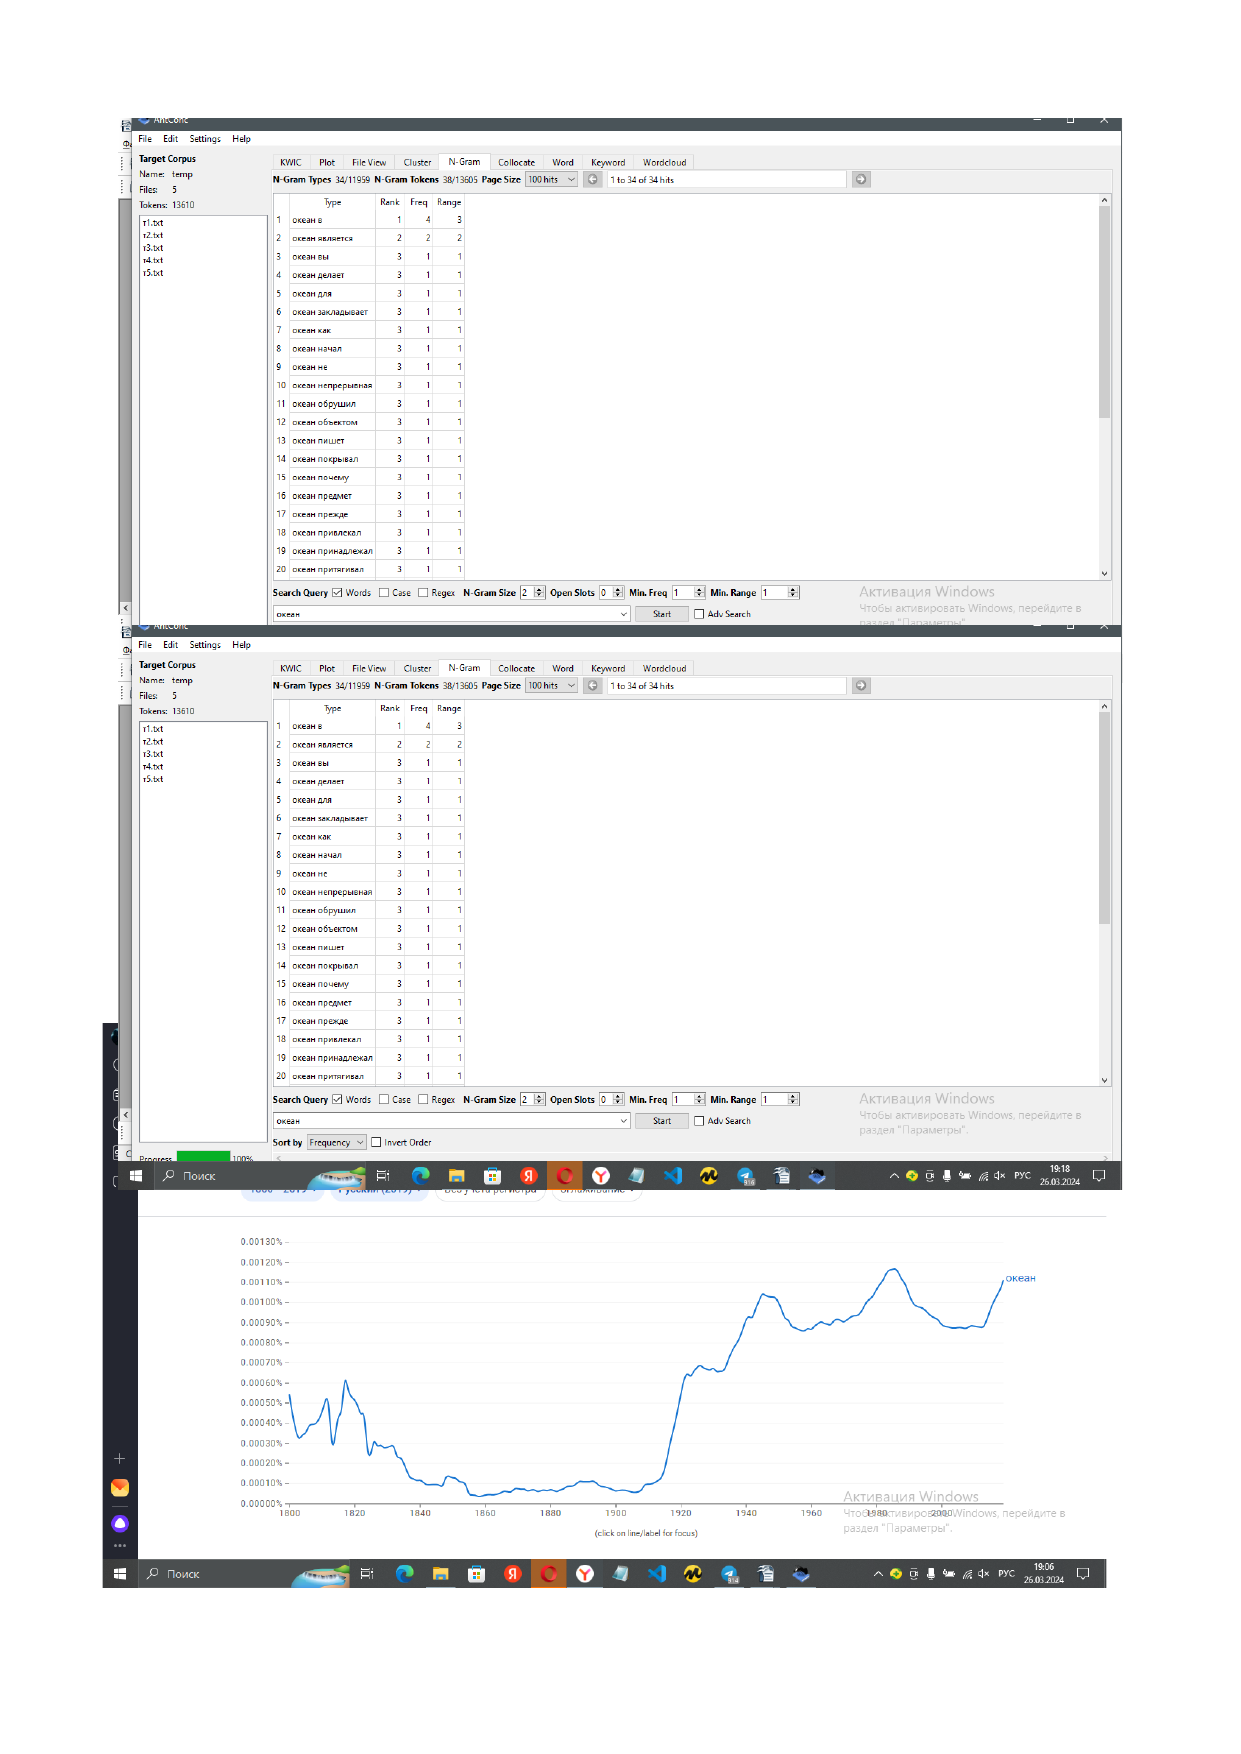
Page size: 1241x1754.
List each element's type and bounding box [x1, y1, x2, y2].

picture [102, 118, 1123, 1588]
